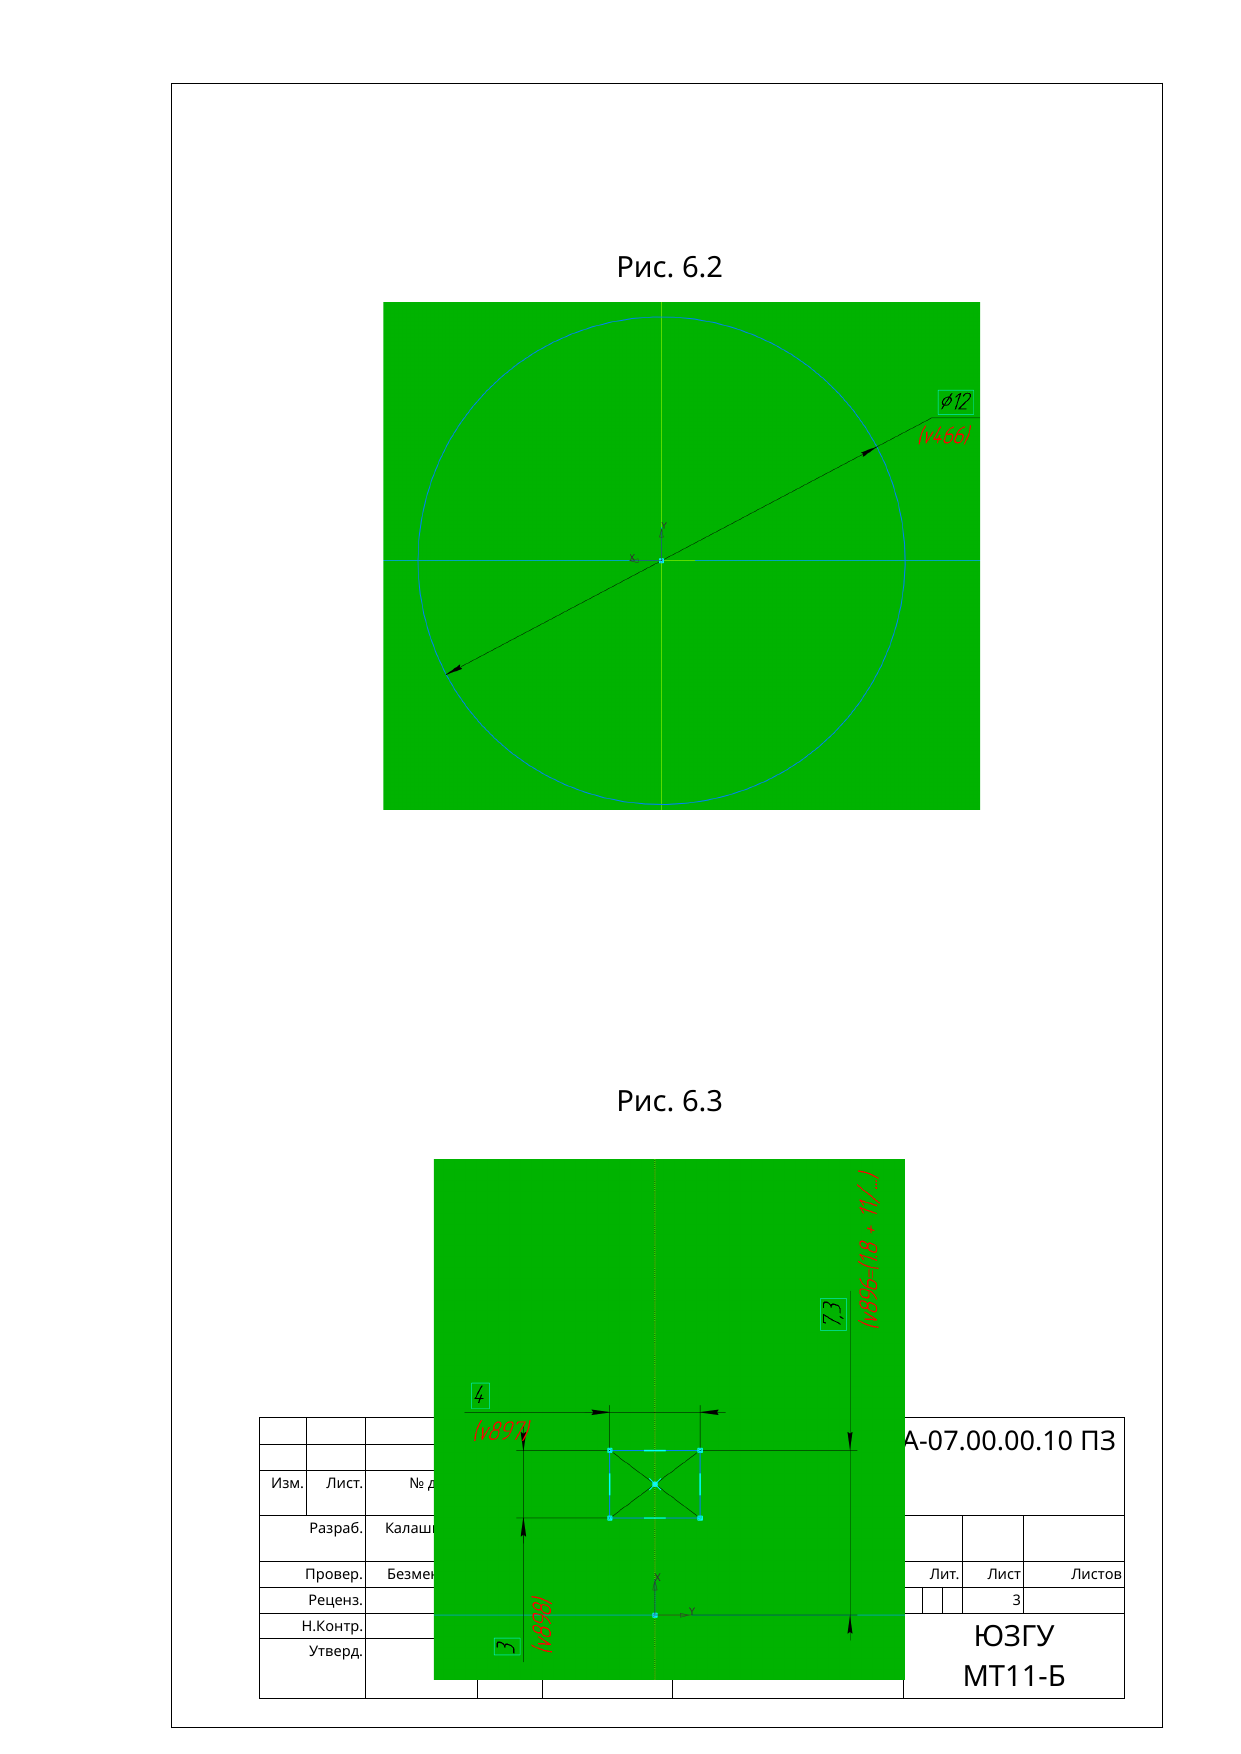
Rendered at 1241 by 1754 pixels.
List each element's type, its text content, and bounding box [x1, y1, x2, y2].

text Рис. 6.2 [216, 247, 1123, 286]
picture [433, 1159, 905, 1680]
text Рис. 6.3 [216, 1080, 1123, 1120]
picture [383, 302, 980, 810]
